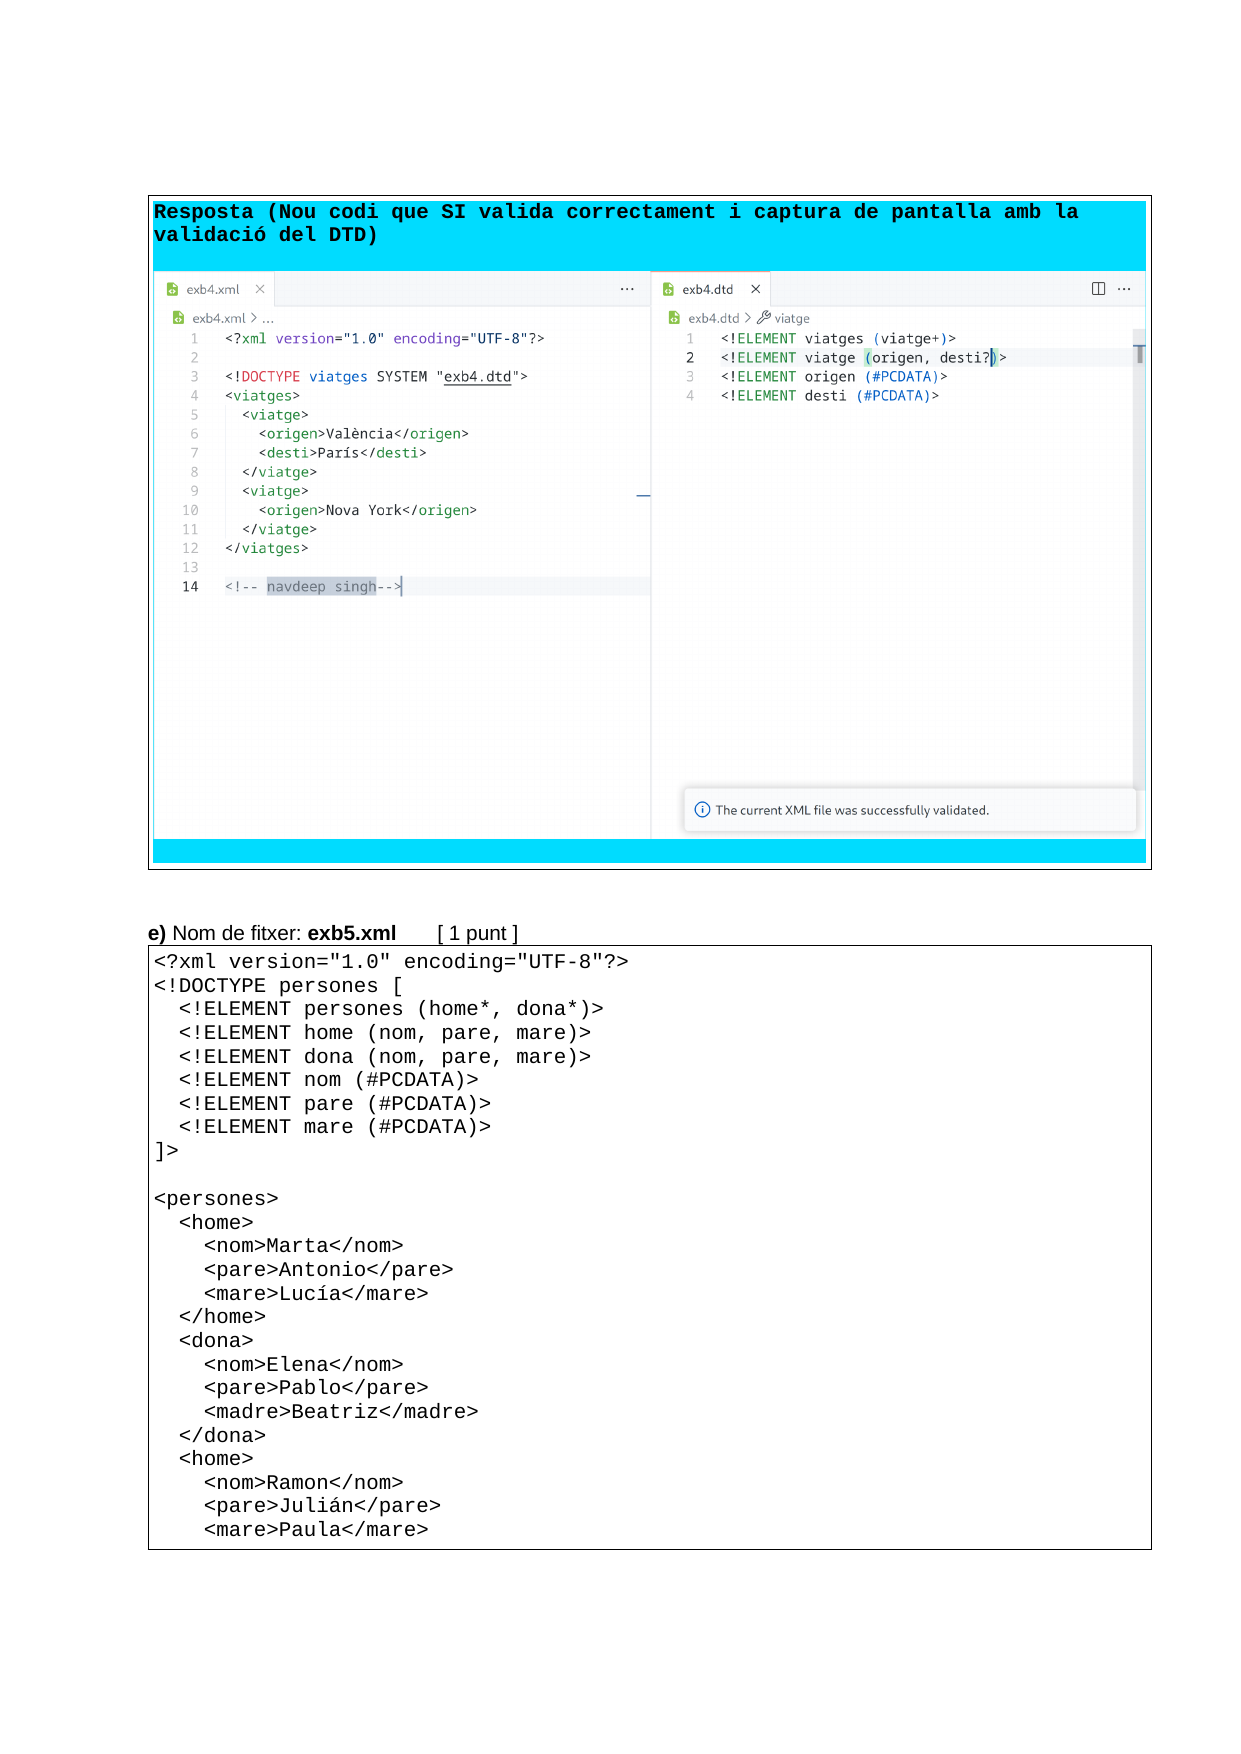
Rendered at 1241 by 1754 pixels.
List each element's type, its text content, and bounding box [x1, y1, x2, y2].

text e) Nom de fitxer: exb5.xml [ 1 punt ] [148, 921, 1151, 945]
picture [153, 271, 1146, 839]
table_header Resposta (Nou codi que SI valida correctament i captura de pantalla amb la validació del DTD) [149, 196, 1151, 868]
table_header <?xml version="1.0" encoding="UTF-8"?> <!DOCTYPE persones [ <!ELEMENT persones (home*, dona*)> <!ELEMENT home (nom, pare, mare)> <!ELEMENT dona (nom, pare, mare)> <!ELEMENT nom (#PCDATA)> <!ELEMENT pare (#PCDATA)> <!ELEMENT mare (#PCDATA)> ]> <persones> <home> <nom>Marta</nom> <pare>Antonio</pare> <mare>Lucía</mare> </home> <dona> <nom>Elena</nom> <pare>Pablo</pare> <madre>Beatriz</madre> </dona> <home> <nom>Ramon</nom> <pare>Julián</pare> <mare>Paula</mare> [149, 946, 1151, 1548]
